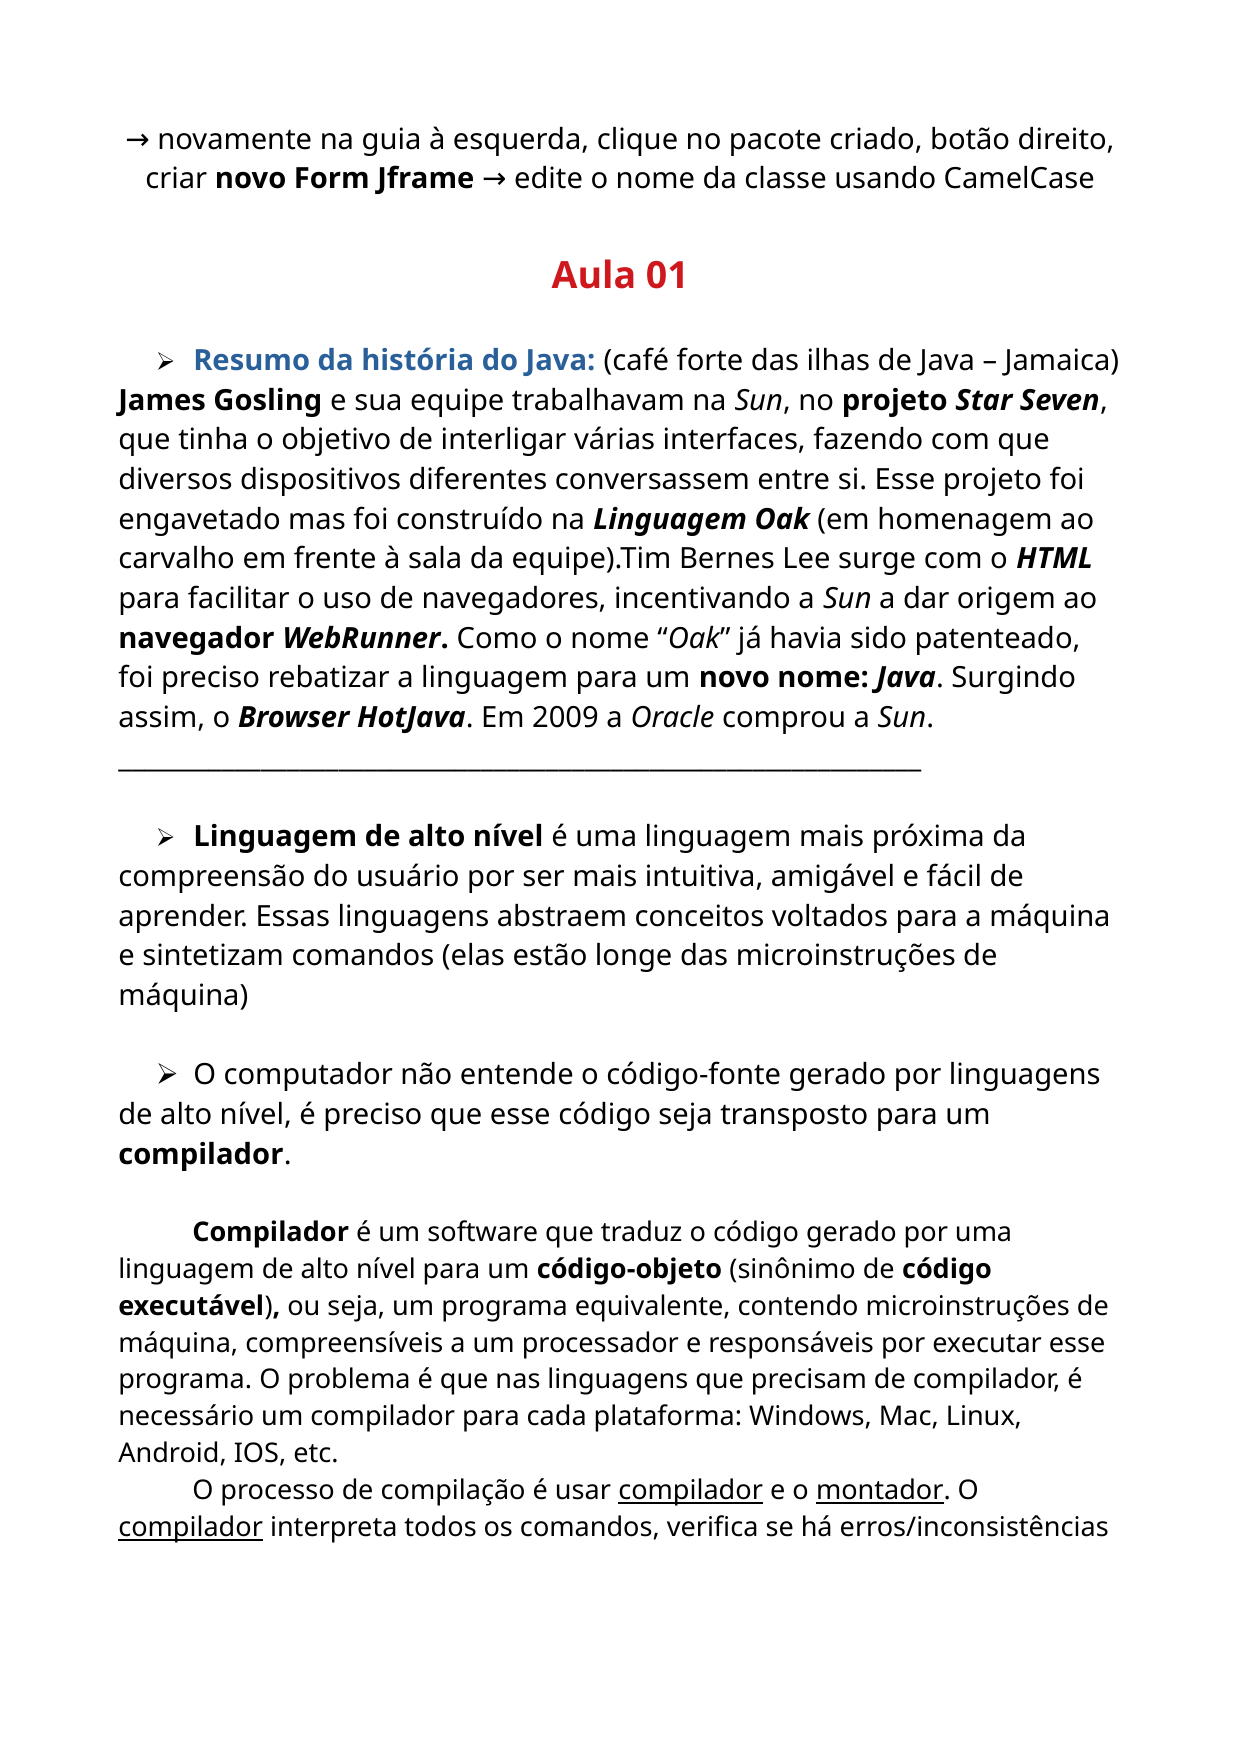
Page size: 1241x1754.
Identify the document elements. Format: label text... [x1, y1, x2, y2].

text O processo de compilação é usar compilador e o montador. O compilador interpreta todos os comandos, verifica se há erros/inconsistências [118, 1471, 1122, 1544]
list Linguagem de alto nível é uma linguagem mais próxima da [156, 816, 1122, 855]
text James Gosling e sua equipe trabalhavam na Sun, no projeto Star Seven, que tinha o objetivo de interligar várias interfaces, fazendo com que diversos dispositivos diferentes conversassem entre si. Esse projeto foi engavetado mas foi construído na Linguagem Oak (em homenagem ao carvalho em frente à sala da equipe).Tim Bernes Lee surge com o HTML para facilitar o uso de navegadores, incentivando a Sun a dar origem ao navegador WebRunner. Como o nome “Oak” já havia sido patenteado, foi preciso rebatizar a linguagem para um novo nome: Java. Surgindo assim, o Browser HotJava. Em 2009 a Oracle comprou a Sun. [118, 379, 1122, 736]
text ______________________________________________________________ [118, 736, 1122, 776]
text Aula 01 [118, 248, 1122, 299]
text compreensão do usuário por ser mais intuitiva, amigável e fácil de aprender. Essas linguagens abstraem conceitos voltados para a máquina e sintetizam comandos (elas estão longe das microinstruções de máquina) [118, 855, 1122, 1014]
list Resumo da história do Java: (café forte das ilhas de Java – Jamaica) [156, 339, 1122, 379]
text de alto nível, é preciso que esse código seja transposto para um compilador. [118, 1093, 1122, 1173]
text → novamente na guia à esquerda, clique no pacote criado, botão direito, criar novo Form Jframe → edite o nome da classe usando CamelCase [118, 118, 1122, 197]
list O computador não entende o código-fonte gerado por linguagens [156, 1054, 1122, 1093]
text Compilador é um software que traduz o código gerado por uma linguagem de alto nível para um código-objeto (sinônimo de código executável), ou seja, um programa equivalente, contendo microinstruções de máquina, compreensíveis a um processador e responsáveis por executar esse programa. O problema é que nas linguagens que precisam de compilador, é necessário um compilador para cada plataforma: Windows, Mac, Linux, Android, IOS, etc. [118, 1212, 1122, 1471]
